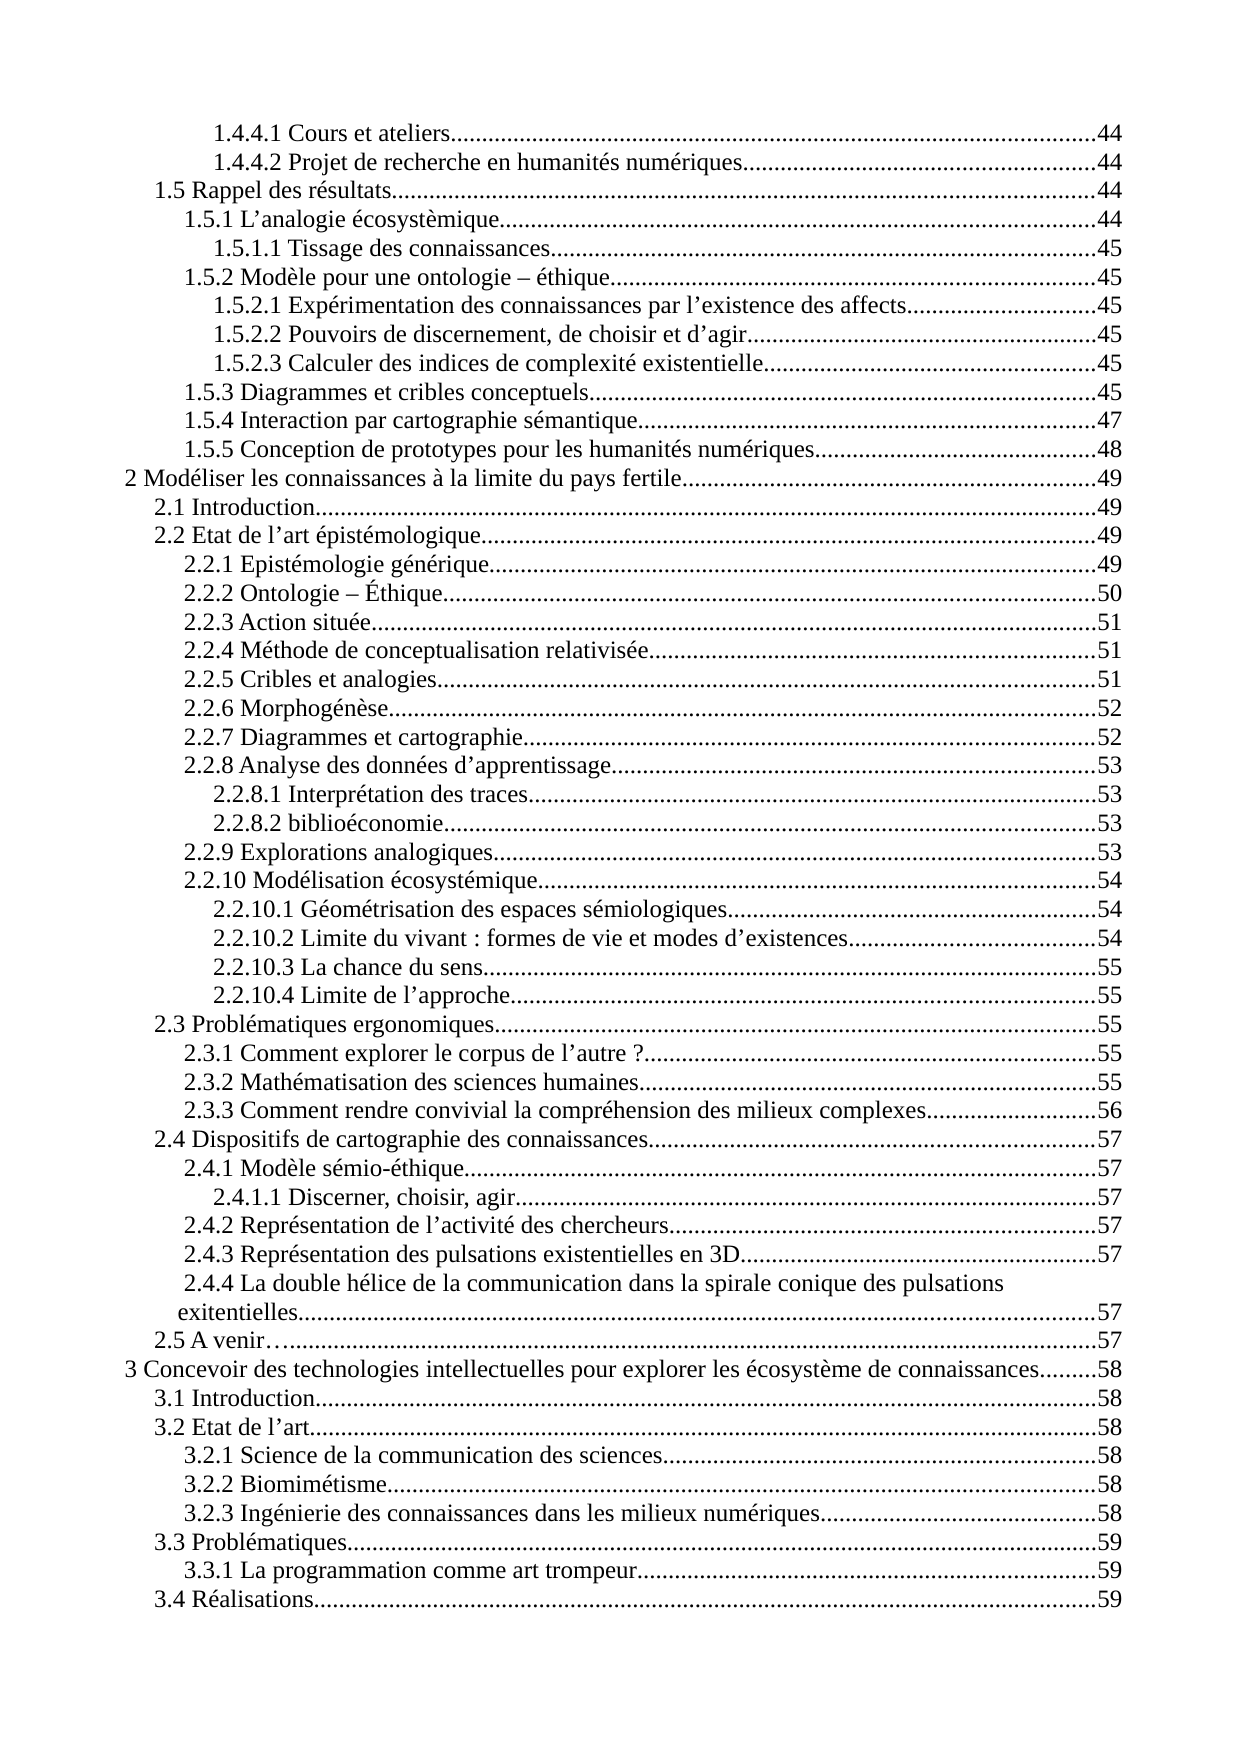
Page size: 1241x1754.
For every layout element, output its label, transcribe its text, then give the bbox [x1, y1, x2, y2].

text 2.4.1 Modèle sémio-éthique 57 [177, 1153, 1122, 1182]
text 2.2.10.4 Limite de l’approche 55 [207, 981, 1122, 1009]
text 2.3.1 Comment explorer le corpus de l’autre ? 55 [177, 1038, 1122, 1067]
text 2.4.4 La double hélice de la communication dans la spirale conique des pulsations exitentielles 57 [177, 1268, 1122, 1326]
text 2.2.10.2 Limite du vivant : formes de vie et modes d’existences 54 [207, 923, 1122, 952]
text 2.2.1 Epistémologie générique 49 [177, 549, 1122, 578]
text 1.5.2.3 Calculer des indices de complexité existentielle 45 [207, 348, 1122, 377]
text 2.2.10.3 La chance du sens 55 [207, 952, 1122, 981]
text 2.2.9 Explorations analogiques 53 [177, 837, 1122, 866]
text 1.5.1.1 Tissage des connaissances 45 [207, 233, 1122, 262]
text 2.1 Introduction 49 [148, 492, 1122, 521]
text 2.2 Etat de l’art épistémologique 49 [148, 521, 1122, 549]
text 2.2.8.2 biblioéconomie 53 [207, 808, 1122, 837]
text 1.5.2 Modèle pour une ontologie – éthique 45 [177, 262, 1122, 291]
text 2.2.8 Analyse des données d’apprentissage 53 [177, 751, 1122, 779]
text 2 Modéliser les connaissances à la limite du pays fertile 49 [118, 463, 1122, 492]
text 2.4 Dispositifs de cartographie des connaissances 57 [148, 1124, 1122, 1153]
text 3.2.2 Biomimétisme 58 [177, 1469, 1122, 1498]
text 1.4.4.1 Cours et ateliers 44 [207, 118, 1122, 147]
text 3.4 Réalisations 59 [148, 1584, 1122, 1613]
text 3.3 Problématiques 59 [148, 1527, 1122, 1556]
text 2.3.2 Mathématisation des sciences humaines 55 [177, 1067, 1122, 1096]
text 2.3 Problématiques ergonomiques 55 [148, 1009, 1122, 1038]
text 1.5.5 Conception de prototypes pour les humanités numériques 48 [177, 434, 1122, 463]
text 2.2.3 Action située 51 [177, 607, 1122, 636]
text 1.5.1 L’analogie écosystèmique 44 [177, 204, 1122, 233]
text 2.2.5 Cribles et analogies 51 [177, 664, 1122, 693]
text 3.3.1 La programmation comme art trompeur 59 [177, 1556, 1122, 1584]
text 2.4.3 Représentation des pulsations existentielles en 3D 57 [177, 1239, 1122, 1268]
text 3 Concevoir des technologies intellectuelles pour explorer les écosystème de connaissances 58 [118, 1354, 1122, 1383]
text 2.5 A venir… 57 [148, 1326, 1122, 1354]
text 2.3.3 Comment rendre convivial la compréhension des milieux complexes 56 [177, 1096, 1122, 1124]
text 1.5.2.2 Pouvoirs de discernement, de choisir et d’agir 45 [207, 319, 1122, 348]
text 2.4.1.1 Discerner, choisir, agir 57 [207, 1182, 1122, 1211]
text 1.4.4.2 Projet de recherche en humanités numériques 44 [207, 147, 1122, 176]
text 2.2.2 Ontologie – Éthique 50 [177, 578, 1122, 607]
text 3.2 Etat de l’art 58 [148, 1412, 1122, 1441]
text 1.5.3 Diagrammes et cribles conceptuels 45 [177, 377, 1122, 406]
text 1.5.2.1 Expérimentation des connaissances par l’existence des affects 45 [207, 291, 1122, 319]
text 2.2.8.1 Interprétation des traces 53 [207, 779, 1122, 808]
text 2.2.4 Méthode de conceptualisation relativisée 51 [177, 636, 1122, 664]
text 3.2.1 Science de la communication des sciences 58 [177, 1441, 1122, 1469]
text 2.4.2 Représentation de l’activité des chercheurs 57 [177, 1211, 1122, 1239]
text 2.2.10 Modélisation écosystémique 54 [177, 866, 1122, 894]
text 1.5.4 Interaction par cartographie sémantique 47 [177, 406, 1122, 434]
text 1.5 Rappel des résultats 44 [148, 176, 1122, 204]
text 2.2.7 Diagrammes et cartographie 52 [177, 722, 1122, 751]
text 3.1 Introduction 58 [148, 1383, 1122, 1412]
text 3.2.3 Ingénierie des connaissances dans les milieux numériques 58 [177, 1498, 1122, 1527]
text 2.2.10.1 Géométrisation des espaces sémiologiques 54 [207, 894, 1122, 923]
text 2.2.6 Morphogénèse 52 [177, 693, 1122, 722]
